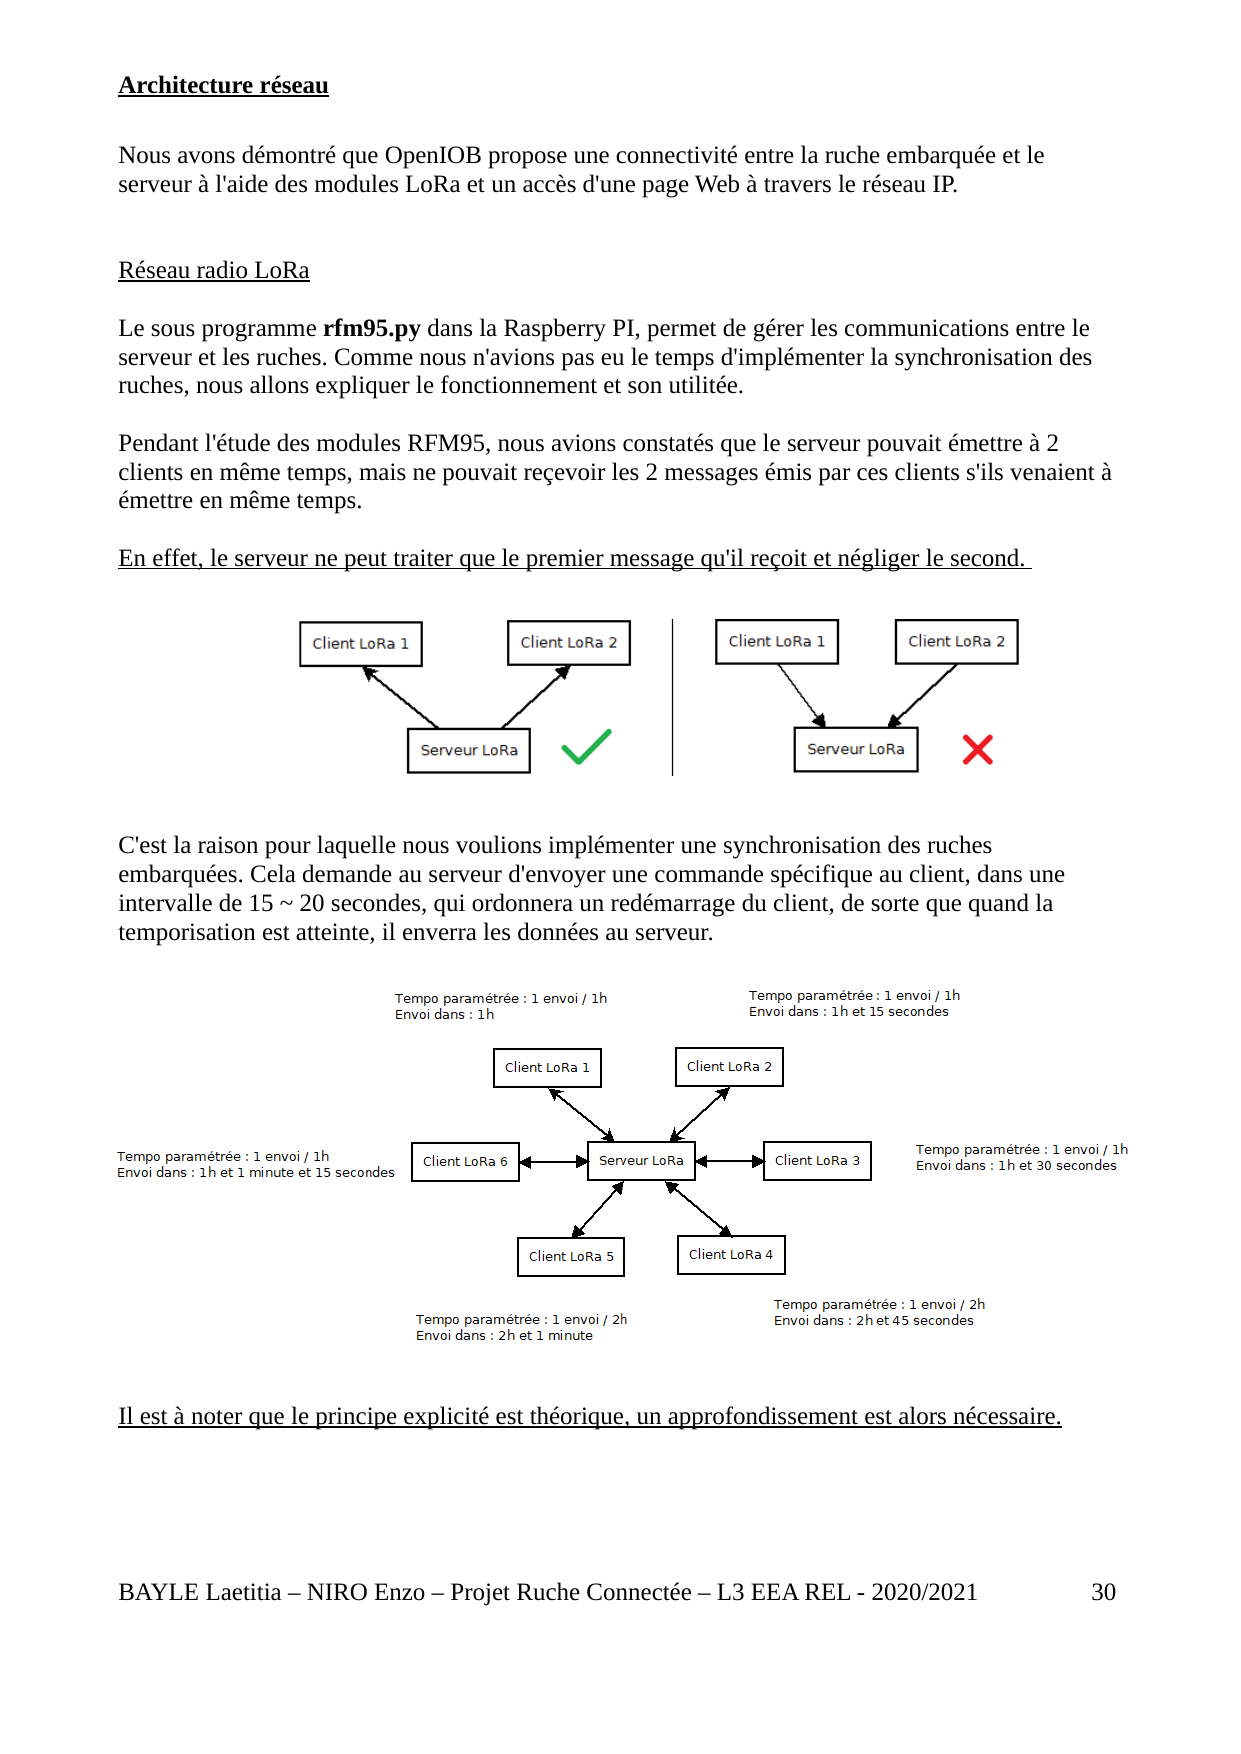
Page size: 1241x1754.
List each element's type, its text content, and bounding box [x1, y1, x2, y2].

picture [117, 988, 1129, 1344]
text En effet, le serveur ne peut traiter que le premier message qu'il reçoit et négliger le second. [118, 543, 1122, 572]
text Il est à noter que le principe explicité est théorique, un approfondissement est alors nécessaire. [118, 1401, 1122, 1430]
text Réseau radio LoRa [118, 255, 1122, 284]
text Nous avons démontré que OpenIOB propose une connectivité entre la ruche embarquée et le serveur à l'aide des modules LoRa et un accès d'une page Web à travers le réseau IP. [118, 140, 1122, 198]
subtitle Architecture réseau [118, 70, 1122, 99]
picture [299, 619, 1020, 776]
text Le sous programme rfm95.py dans la Raspberry PI, permet de gérer les communications entre le serveur et les ruches. Comme nous n'avions pas eu le temps d'implémenter la synchronisation des ruches, nous allons expliquer le fonctionnement et son utilitée. [118, 313, 1122, 399]
text C'est la raison pour laquelle nous voulions implémenter une synchronisation des ruches embarquées. Cela demande au serveur d'envoyer une commande spécifique au client, dans une intervalle de 15 ~ 20 secondes, qui ordonnera un redémarrage du client, de sorte que quand la temporisation est atteinte, il enverra les données au serveur. [118, 830, 1122, 945]
text Pendant l'étude des modules RFM95, nous avions constatés que le serveur pouvait émettre à 2 clients en même temps, mais ne pouvait reçevoir les 2 messages émis par ces clients s'ils venaient à émettre en même temps. [118, 428, 1122, 514]
